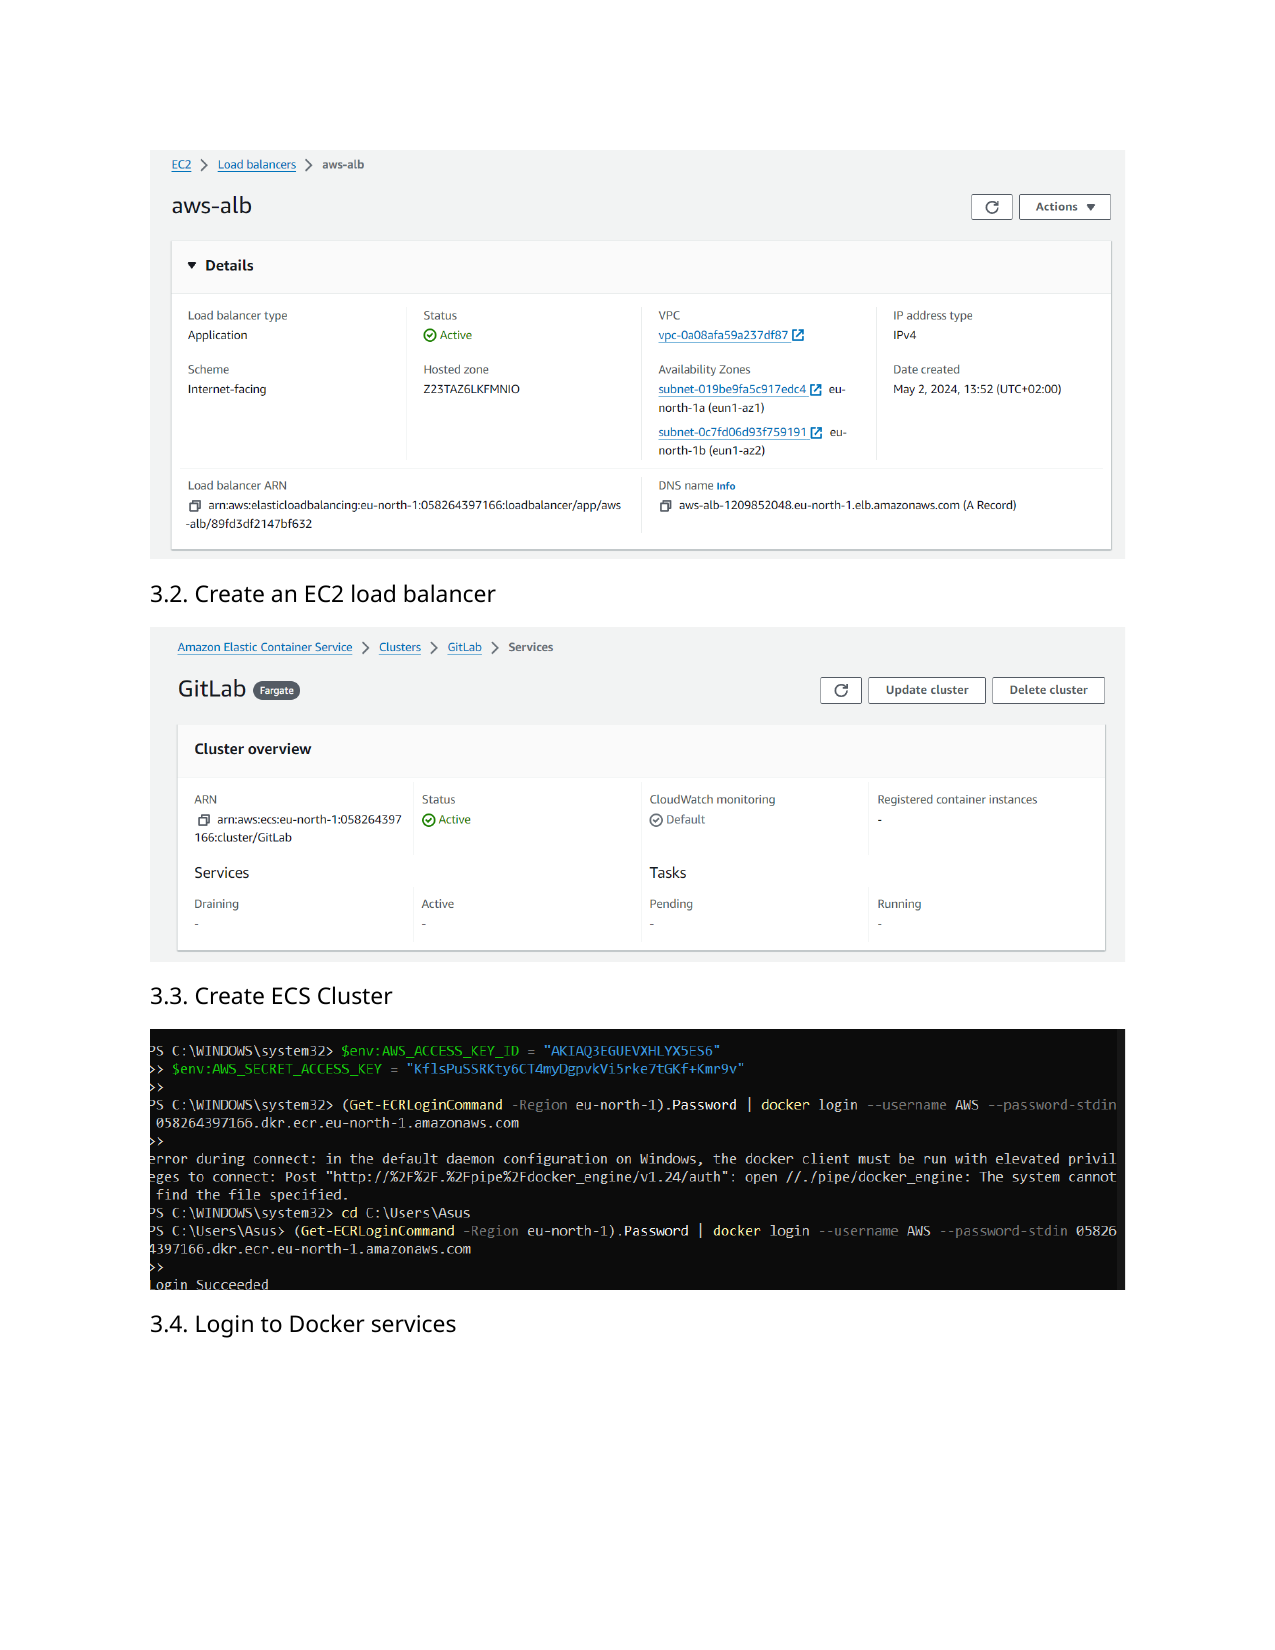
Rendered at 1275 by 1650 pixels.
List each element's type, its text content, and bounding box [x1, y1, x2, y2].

text 3.4. Login to Docker services [150, 1308, 1125, 1339]
text 3.2. Create an EC2 load balancer [150, 577, 1125, 609]
text 3.3. Create ECS Cluster [150, 980, 1125, 1011]
